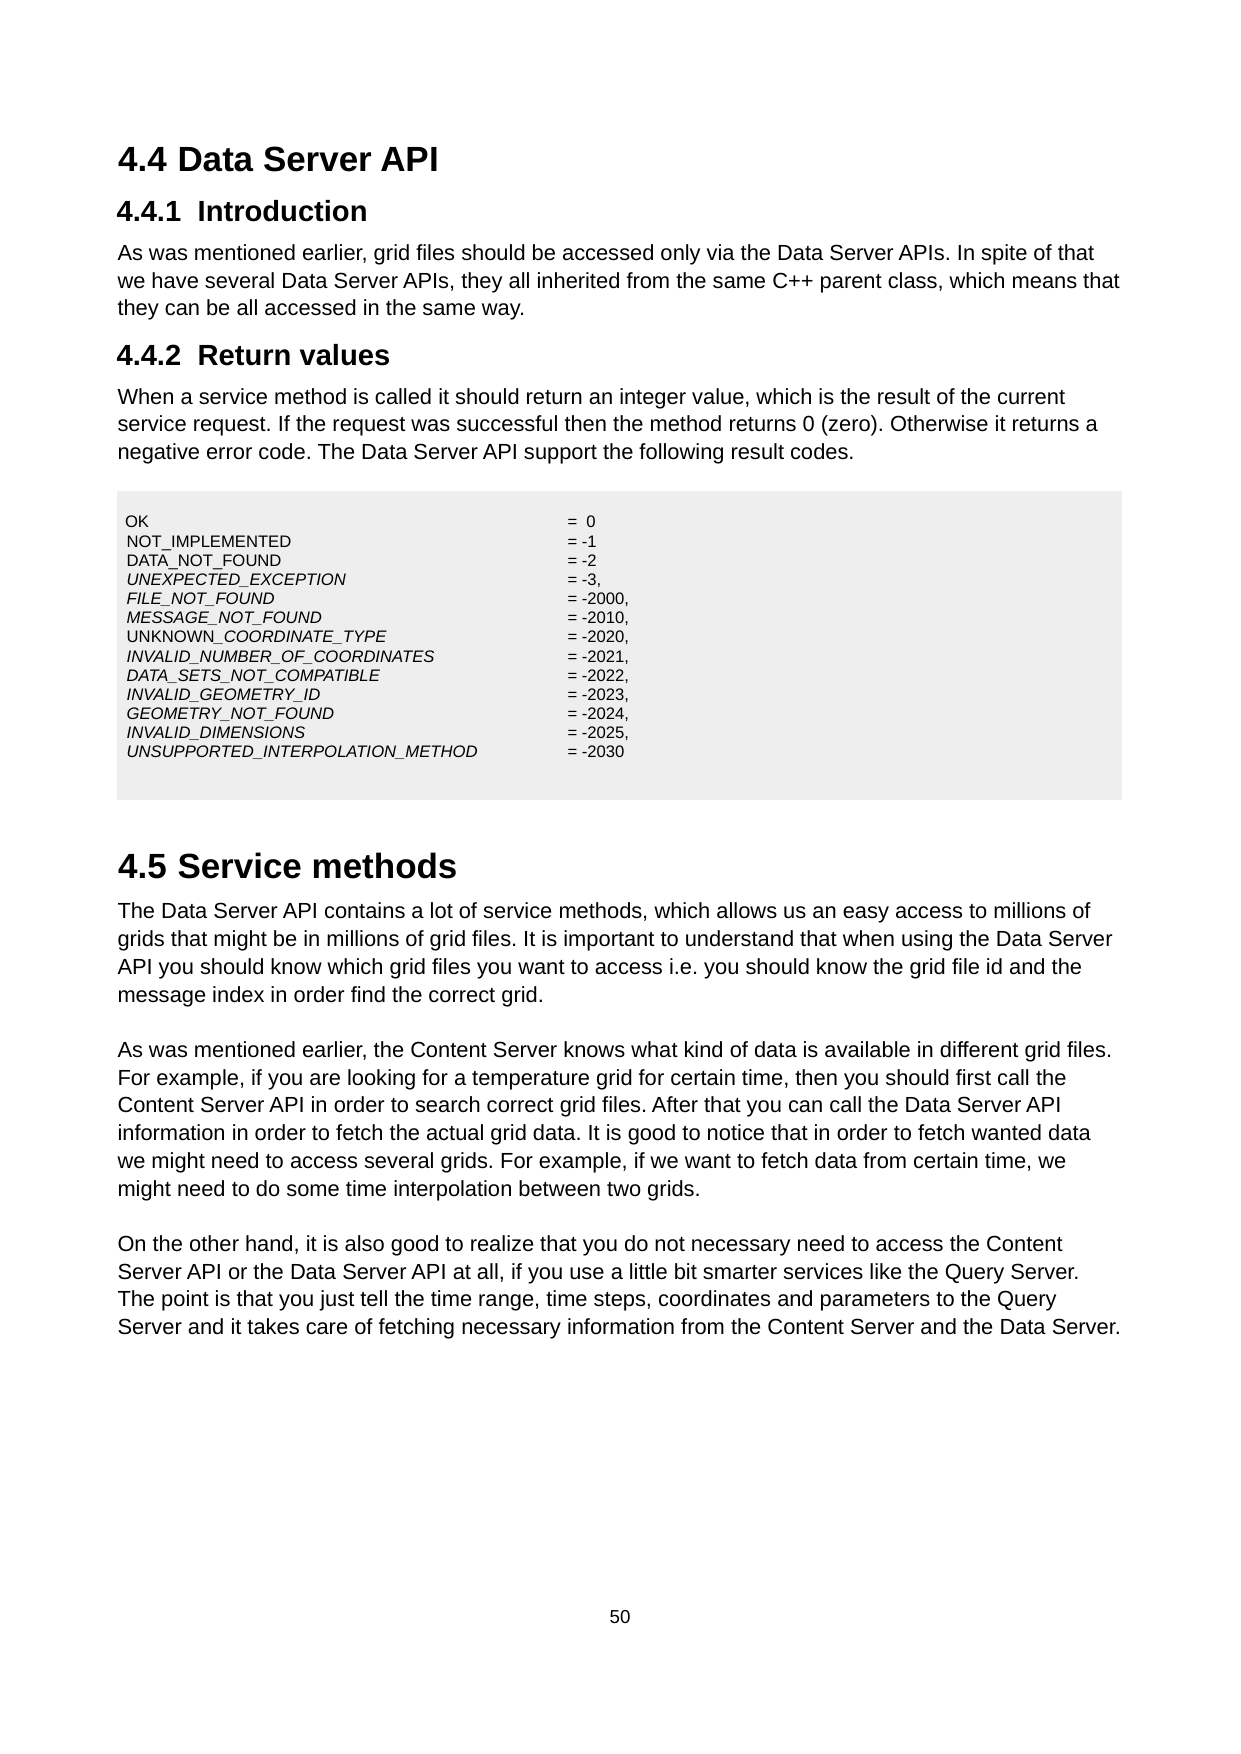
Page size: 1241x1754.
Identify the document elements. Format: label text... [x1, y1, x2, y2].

text DATA_NOT_FOUND = -2 [117, 551, 1122, 570]
text INVALID_NUMBER_OF_COORDINATES = -2021, [117, 646, 1122, 666]
text FILE_NOT_FOUND = -2000, [117, 589, 1122, 608]
text As was mentioned earlier, the Content Server knows what kind of data is available in different grid files. For example, if you are looking for a temperature grid for certain time, then you should first call the Content Server API in order to search correct grid files. After that you can call the Data Server API information in order to fetch the actual grid data. It is good to notice that in order to fetch wanted data we might need to access several grids. For example, if we want to fetch data from certain time, we might need to do some time interpolation between two grids. [117, 1037, 1122, 1201]
text GEOMETRY_NOT_FOUND = -2024, [117, 704, 1122, 723]
text OK = 0 [117, 512, 1122, 531]
text UNSUPPORTED_INTERPOLATION_METHOD = -2030 [117, 742, 1122, 761]
subtitle Service methods [108, 846, 1122, 886]
text On the other hand, it is also good to realize that you do not necessary need to access the Content Server API or the Data Server API at all, if you use a little bit smarter services like the Query Server. The point is that you just tell the time range, time steps, coordinates and parameters to the Query Server and it takes care of fetching necessary information from the Content Server and the Data Server. [117, 1231, 1122, 1339]
text As was mentioned earlier, grid files should be accessed only via the Data Server APIs. In spite of that we have several Data Server APIs, they all inherited from the same C++ parent class, which means that they can be all accessed in the same way. [117, 240, 1122, 320]
text The Data Server API contains a lot of service methods, which allows us an easy access to millions of grids that might be in millions of grid files. It is important to understand that when using the Data Server API you should know which grid files you want to access i.e. you should know the grid file id and the message index in order find the correct grid. [117, 898, 1122, 1007]
text INVALID_GEOMETRY_ID = -2023, [117, 685, 1122, 704]
text When a service method is called it should return an integer value, which is the result of the current service request. If the request was successful then the method returns 0 (zero). Otherwise it returns a negative error code. The Data Server API support the following result codes. [117, 383, 1122, 464]
subtitle Return values [108, 337, 1122, 371]
subtitle Introduction [108, 194, 1122, 227]
text MESSAGE_NOT_FOUND = -2010, [117, 608, 1122, 627]
text INVALID_DIMENSIONS = -2025, [117, 723, 1122, 742]
text UNKNOWN_COORDINATE_TYPE = -2020, [117, 627, 1122, 646]
text NOT_IMPLEMENTED = -1 [117, 531, 1122, 551]
text DATA_SETS_NOT_COMPATIBLE = -2022, [117, 666, 1122, 685]
subtitle Data Server API [108, 139, 1122, 179]
text UNEXPECTED_EXCEPTION = -3, [117, 570, 1122, 589]
